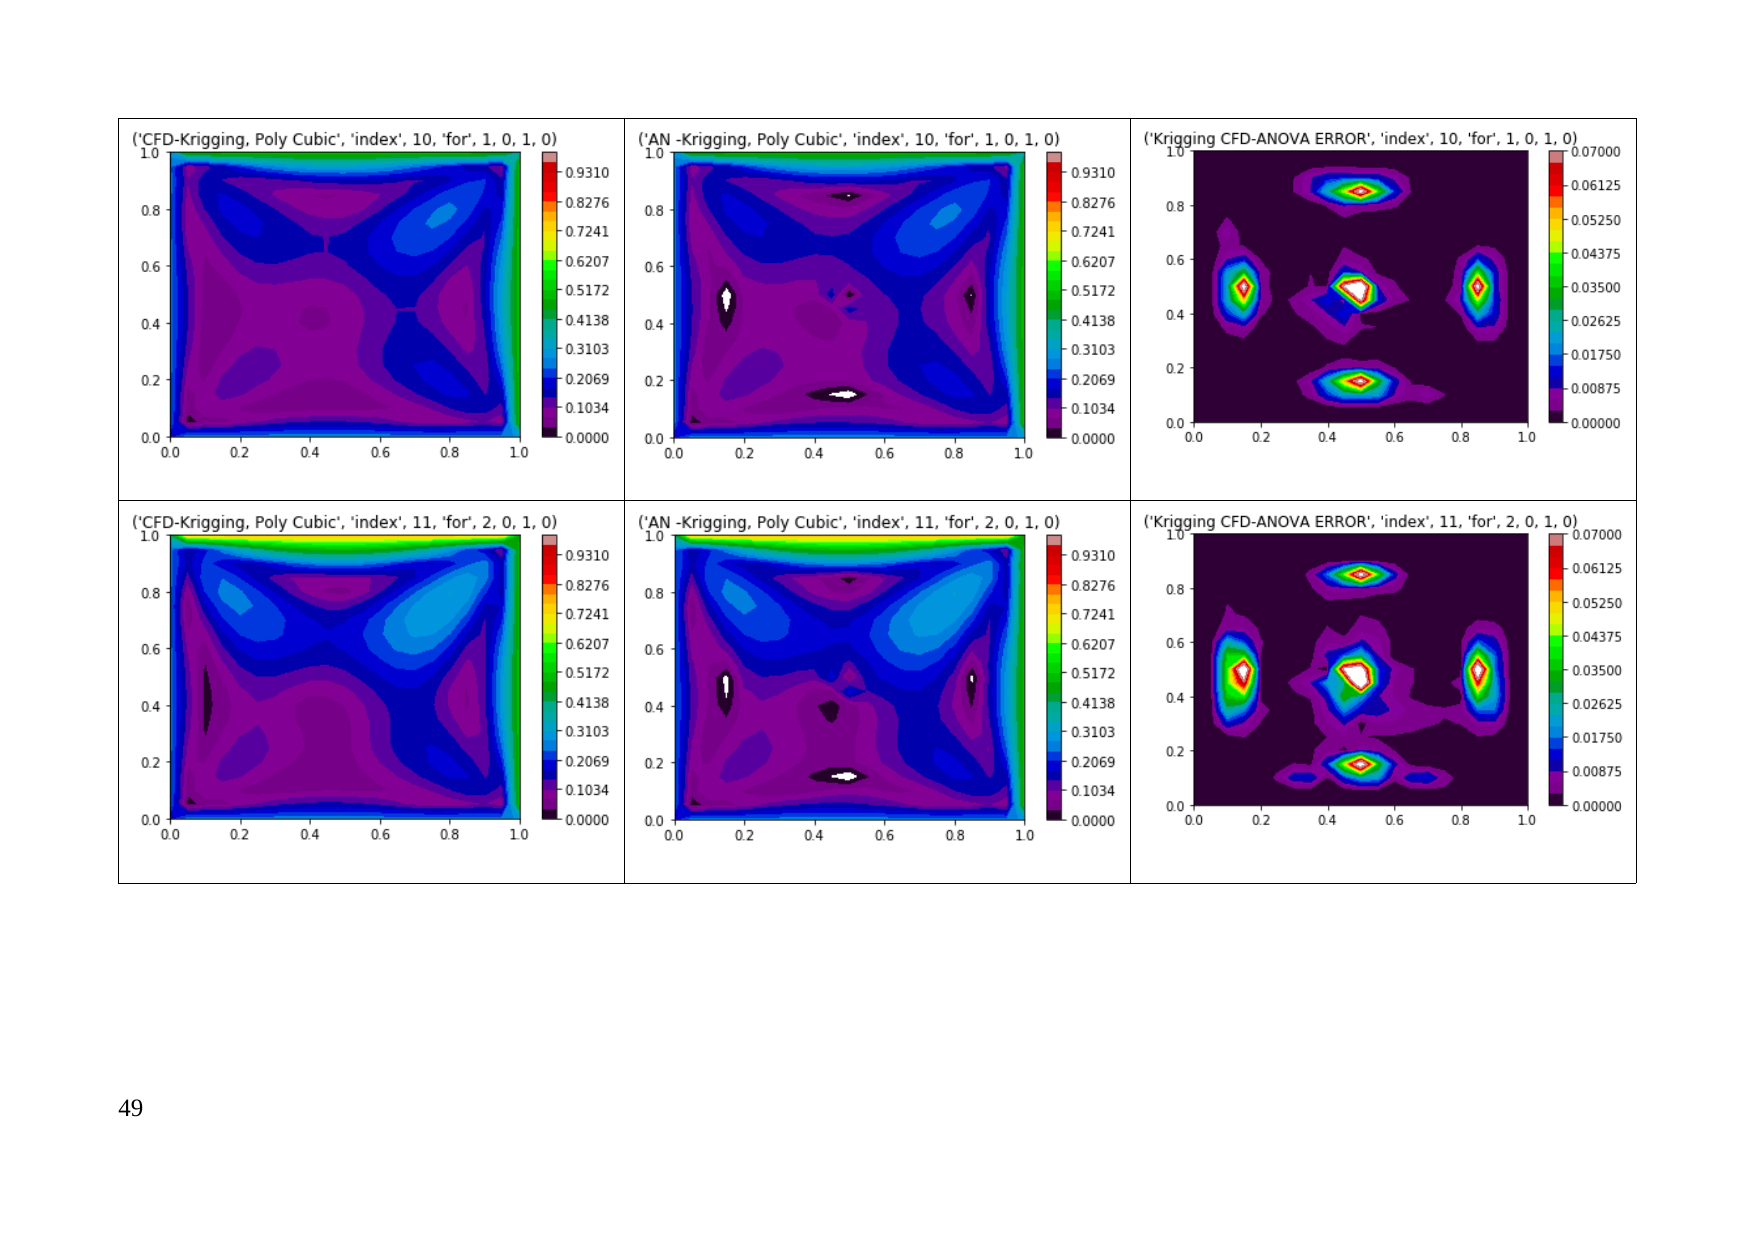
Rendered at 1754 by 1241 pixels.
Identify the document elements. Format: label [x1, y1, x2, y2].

picture [123, 123, 619, 468]
picture [629, 506, 1125, 851]
table_cell [1131, 501, 1636, 883]
picture [1135, 123, 1631, 452]
table_header [119, 119, 624, 500]
table_header [1131, 119, 1636, 500]
table_header [625, 119, 1130, 500]
picture [1135, 506, 1631, 835]
picture [629, 123, 1125, 469]
picture [123, 506, 619, 850]
table_cell [119, 501, 624, 883]
table_cell [625, 501, 1130, 883]
